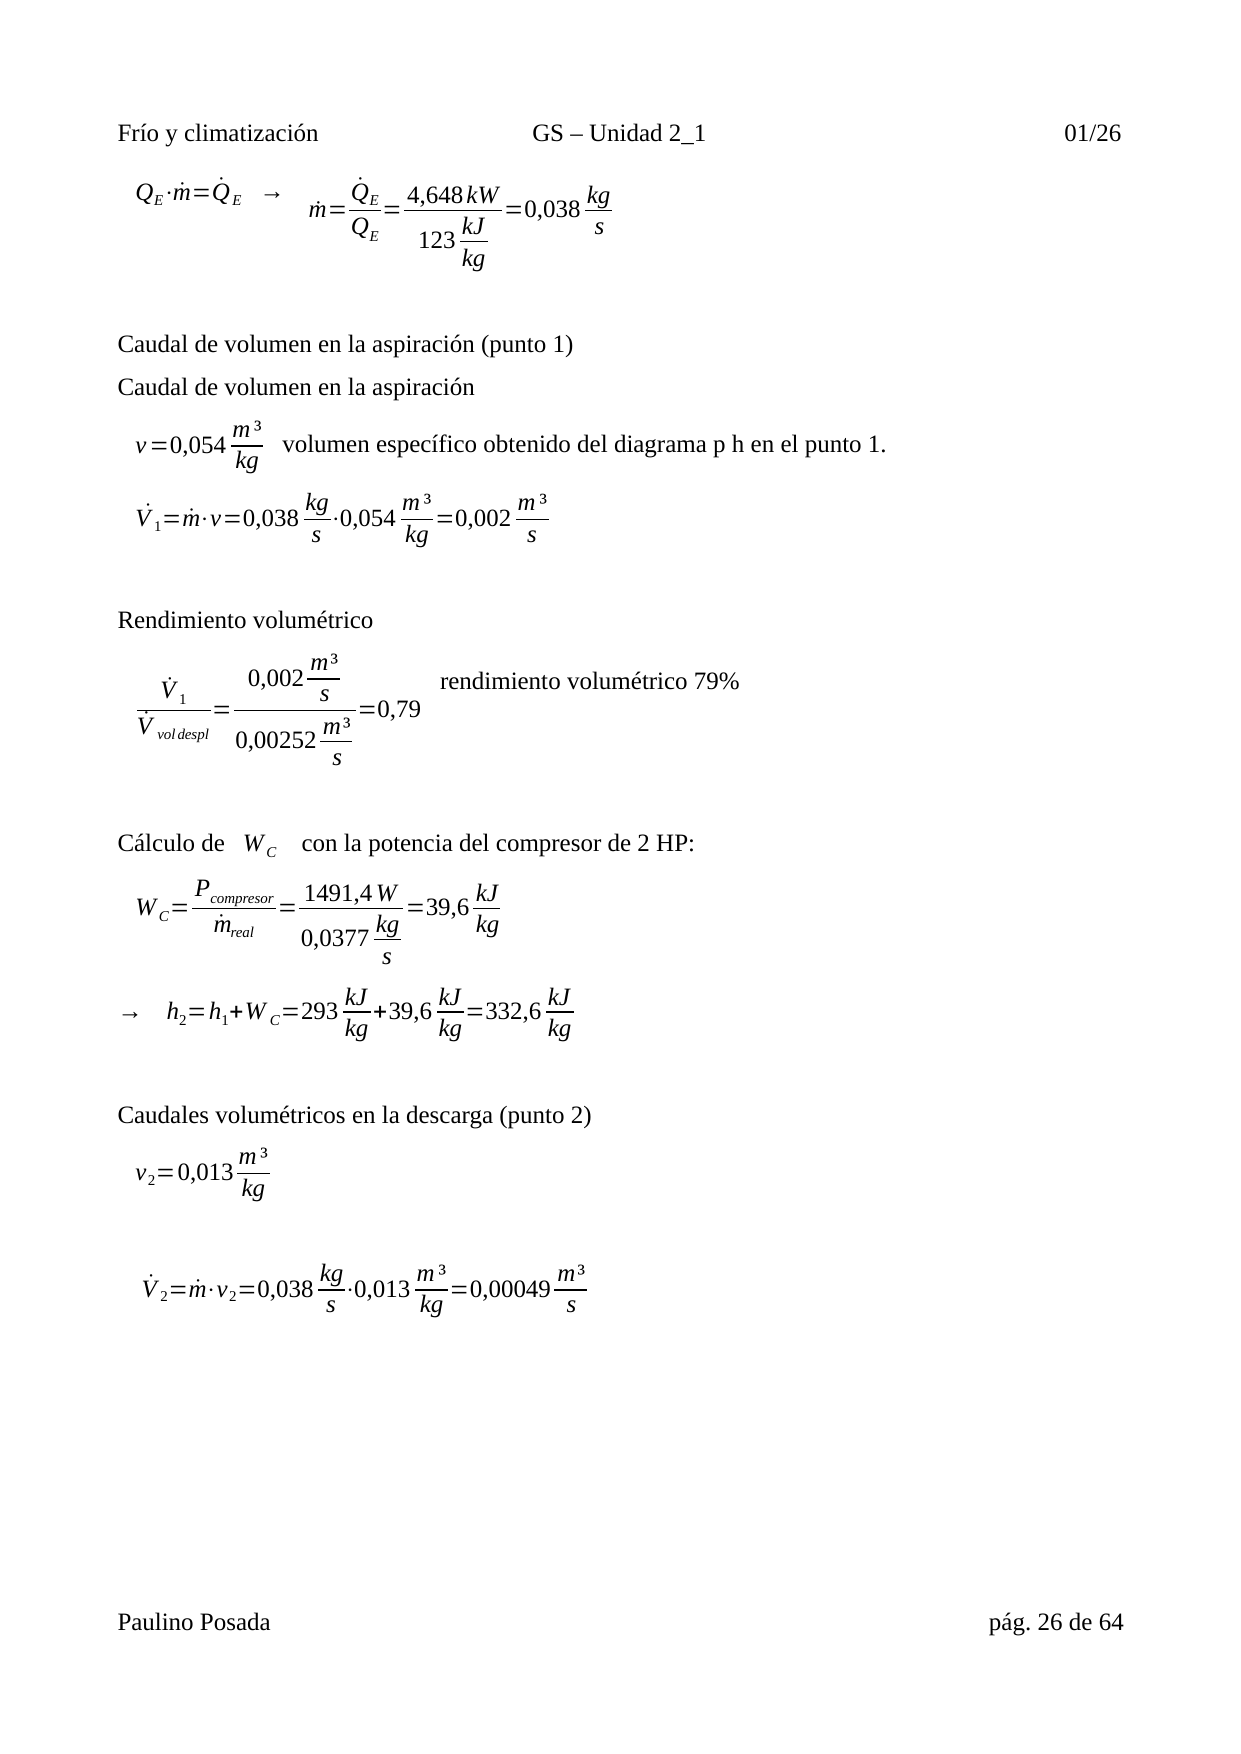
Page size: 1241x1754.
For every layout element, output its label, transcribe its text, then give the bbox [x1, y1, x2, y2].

text → [117, 983, 1123, 1042]
text rendimiento volumétrico 79% [117, 649, 1123, 771]
text Rendimiento volumétrico [117, 606, 1123, 634]
text → [117, 176, 1123, 272]
text Caudal de volumen en la aspiración (punto 1) [117, 329, 1123, 358]
text Caudales volumétricos en la descarga (punto 2) [117, 1100, 1123, 1128]
text Caudal de volumen en la aspiración [117, 372, 1123, 401]
text Cálculo de con la potencia del compresor de 2 HP: [117, 828, 1123, 861]
text volumen específico obtenido del diagrama p h en el punto 1. [117, 416, 1123, 475]
